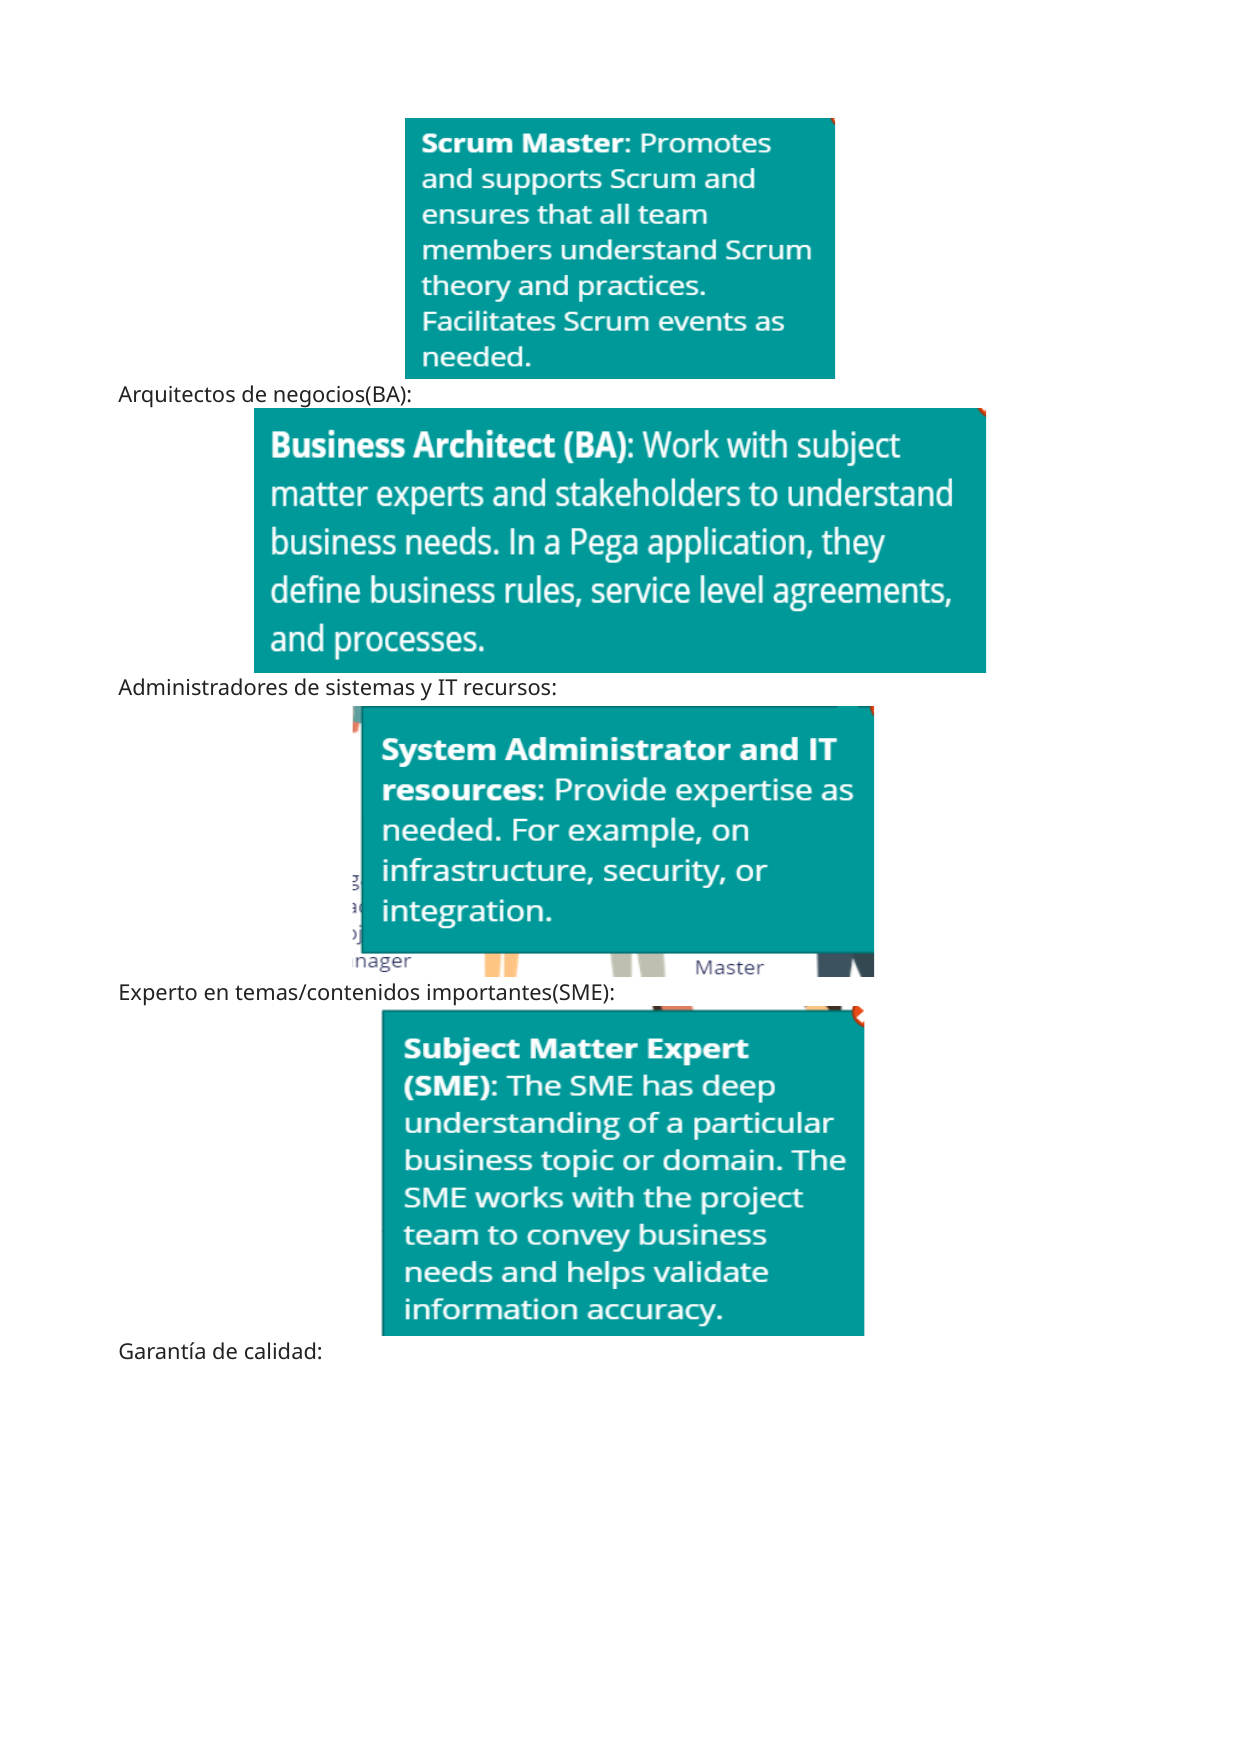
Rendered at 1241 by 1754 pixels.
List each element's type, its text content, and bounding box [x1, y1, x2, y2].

text Administradores de sistemas y IT recursos: [118, 409, 1122, 702]
text Garantía de calidad: [118, 1006, 1122, 1365]
text Arquitectos de negocios(BA): [118, 118, 1122, 409]
text Experto en temas/contenidos importantes(SME): [118, 702, 1122, 1006]
